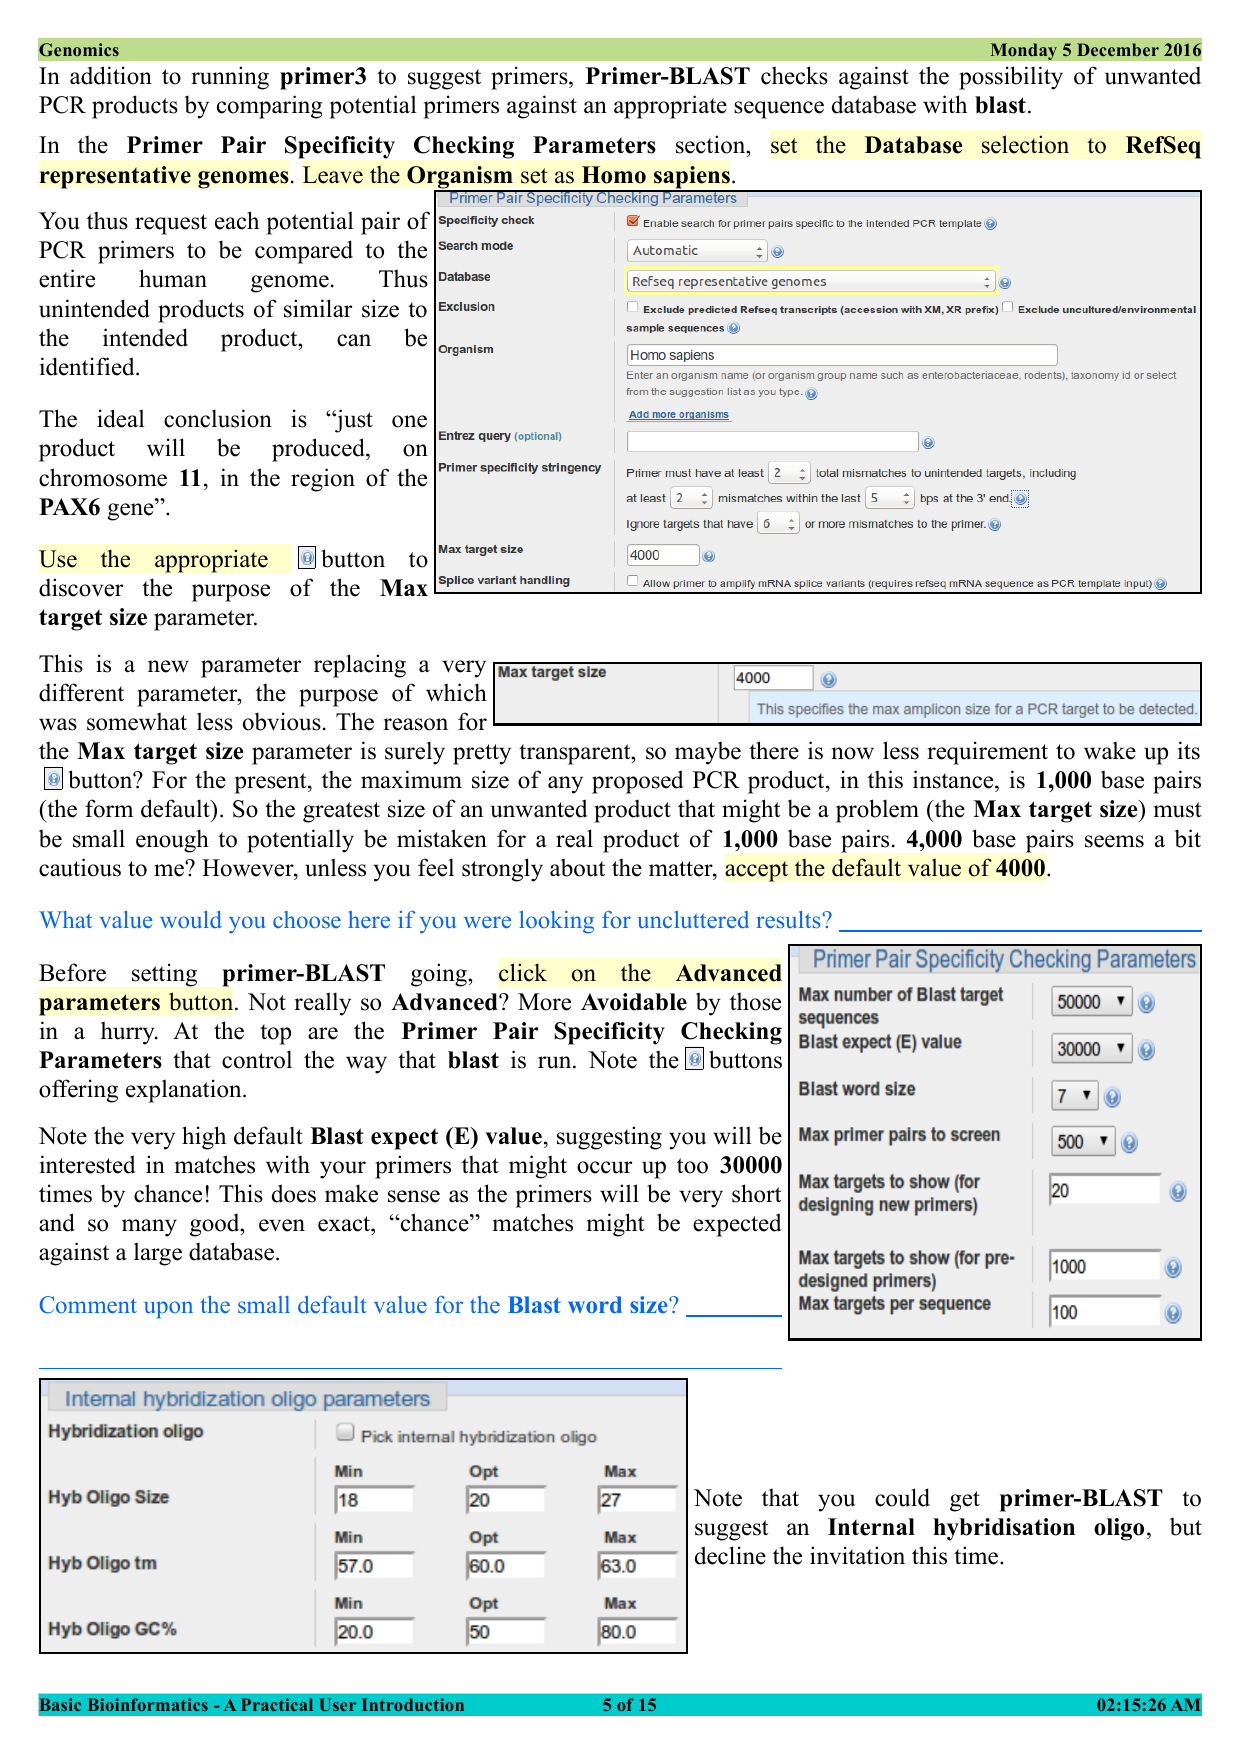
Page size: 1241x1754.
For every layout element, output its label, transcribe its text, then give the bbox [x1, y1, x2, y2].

text Comment upon the small default value for the Blast word size? [38, 1290, 788, 1319]
picture [41, 1380, 686, 1652]
text You thus request each potential pair of PCR primers to be compared to the entire human genome. Thus unintended products of similar size to the intended product, can be identified. [38, 206, 434, 381]
picture [790, 946, 1200, 1338]
picture [686, 1048, 703, 1069]
picture [299, 547, 315, 568]
text The ideal conclusion is “just one product will be produced, on chromosome 11, in the region of the PAX6 gene”. [38, 404, 434, 521]
text What value would you choose here if you were looking for uncluttered results? [38, 905, 1202, 934]
text Note that you could get primer-BLAST to suggest an Internal hybridisation oligo, but decline the invitation this time. [688, 1483, 1202, 1570]
text In addition to running primer3 to suggest primers, Primer-BLAST checks against the possibility of unwanted PCR products by comparing potential primers against an appropriate sequence database with blast. [38, 61, 1202, 119]
text This is a new parameter replacing a very different parameter, the purpose of which was somewhat less obvious. The reason for the Max target size parameter is surely pretty transparent, so maybe there is now less requirement to wake up itsbutton? For the present, the maximum size of any proposed PCR product, in this instance, is 1,000 base pairs (the form default). So the greatest size of an unwanted product that might be a problem (the Max target size) must be small enough to potentially be mistaken for a real product of 1,000 base pairs. 4,000 base pairs seems a bit cautious to me? However, unless you feel strongly about the matter, accept the default value of 4000. [38, 649, 1202, 882]
text Note the very high default Blast expect (E) value, suggesting you will be interested in matches with your primers that might occur up too 30000 times by chance! This does make sense as the primers will be very short and so many good, even exact, “chance” matches might be expected against a large database. [38, 1121, 788, 1266]
picture [495, 664, 1200, 723]
text Before setting primer-BLAST going, click on the Advanced parameters button. Not really so Advanced? More Avoidable by those in a hurry. At the top are the Primer Pair Specificity Checking Parameters that control the way that blast is run. Note thebuttons offering explanation. [38, 958, 788, 1103]
picture [436, 192, 1200, 592]
text Use the appropriate button to discover the purpose of the Max target size parameter. [38, 544, 1202, 631]
picture [45, 768, 62, 789]
text In the Primer Pair Specificity Checking Parameters section, set the Database selection to RefSeq representative genomes. Leave the Organism set as Homo sapiens. [38, 130, 1202, 188]
